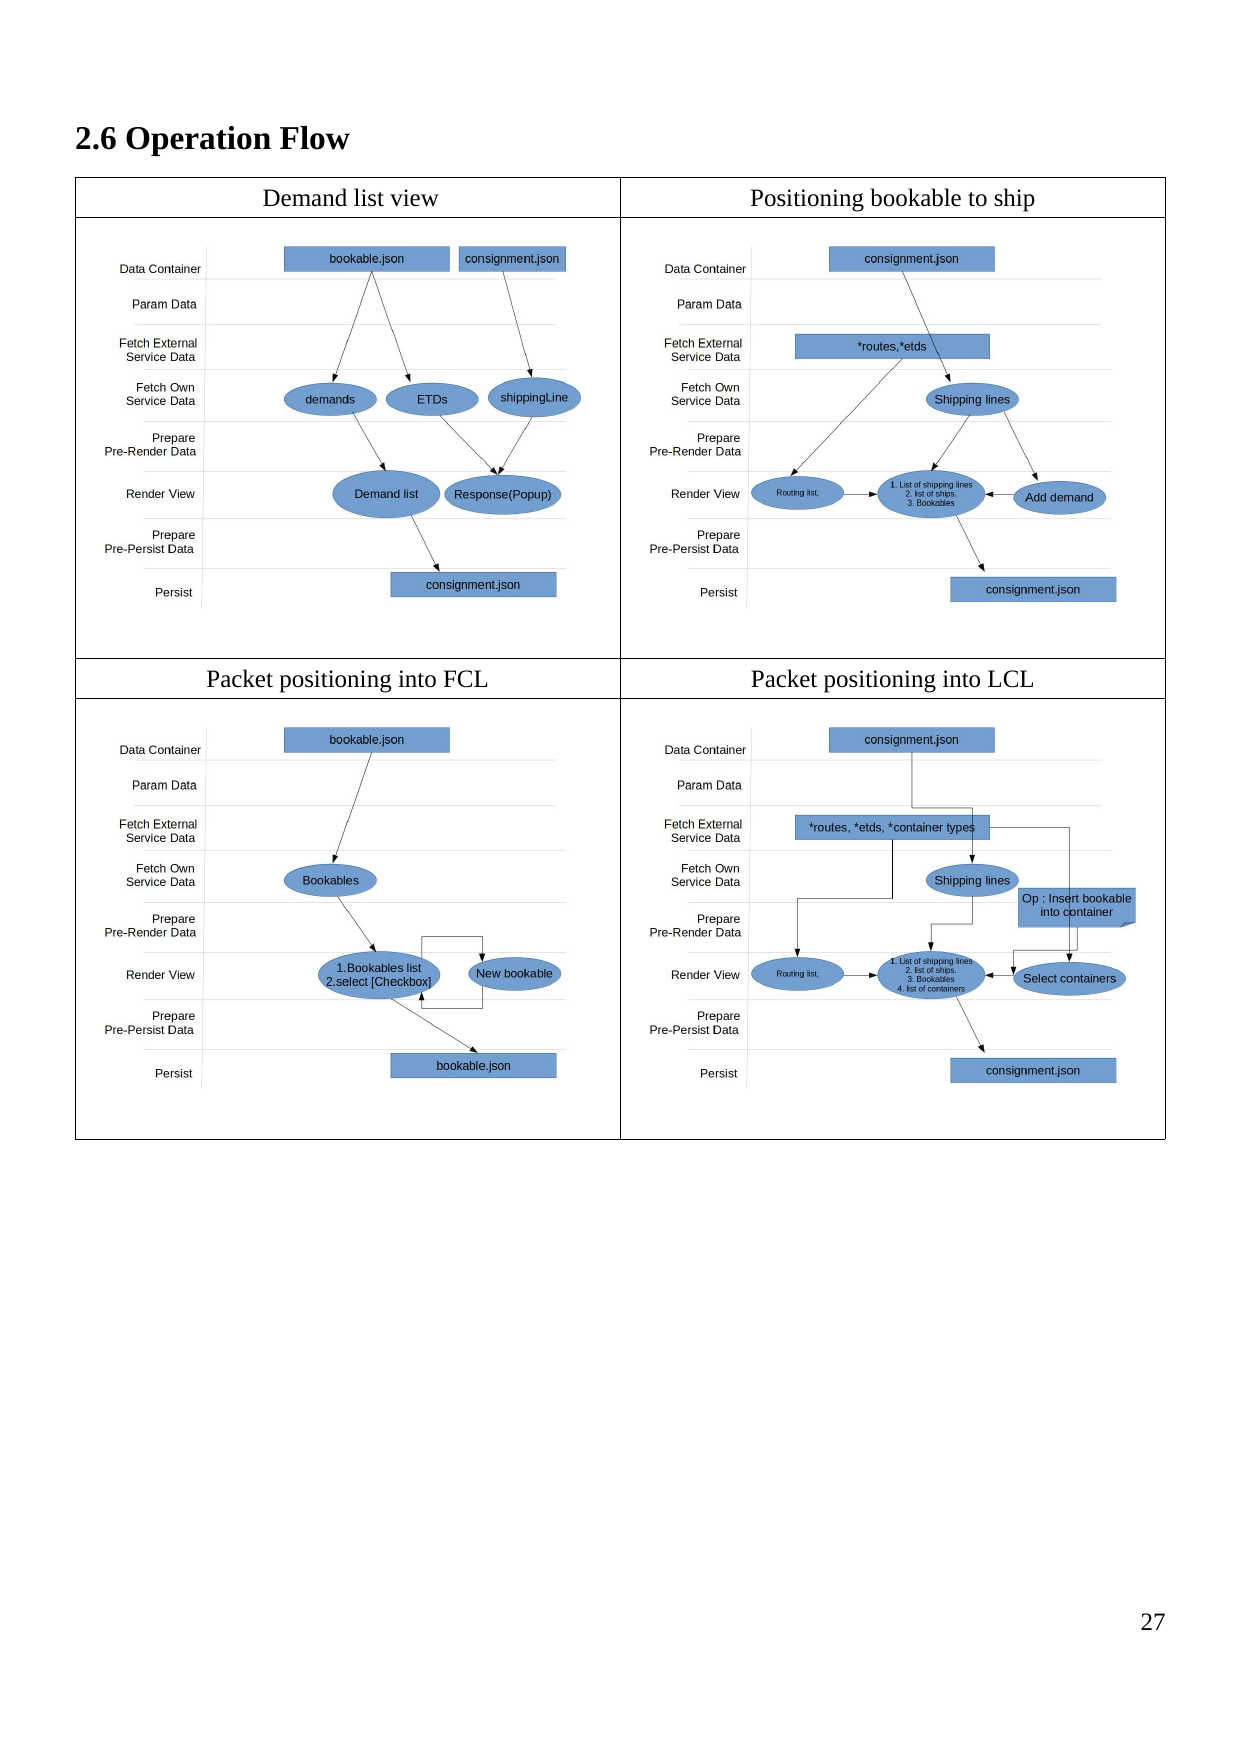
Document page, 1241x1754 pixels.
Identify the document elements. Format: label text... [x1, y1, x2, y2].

table_cell [621, 699, 1165, 1139]
picture [625, 222, 1160, 624]
text 2.6 Operation Flow [75, 118, 1165, 156]
table_cell [76, 699, 620, 1139]
table_cell Packet positioning into LCL [621, 659, 1165, 698]
table_cell [76, 218, 620, 658]
picture [80, 703, 615, 1105]
table_header Positioning bookable to ship [621, 178, 1165, 217]
table_cell [621, 218, 1165, 658]
table_cell Packet positioning into FCL [76, 659, 620, 698]
picture [80, 222, 615, 624]
picture [625, 703, 1160, 1105]
table_header Demand list view [76, 178, 620, 217]
